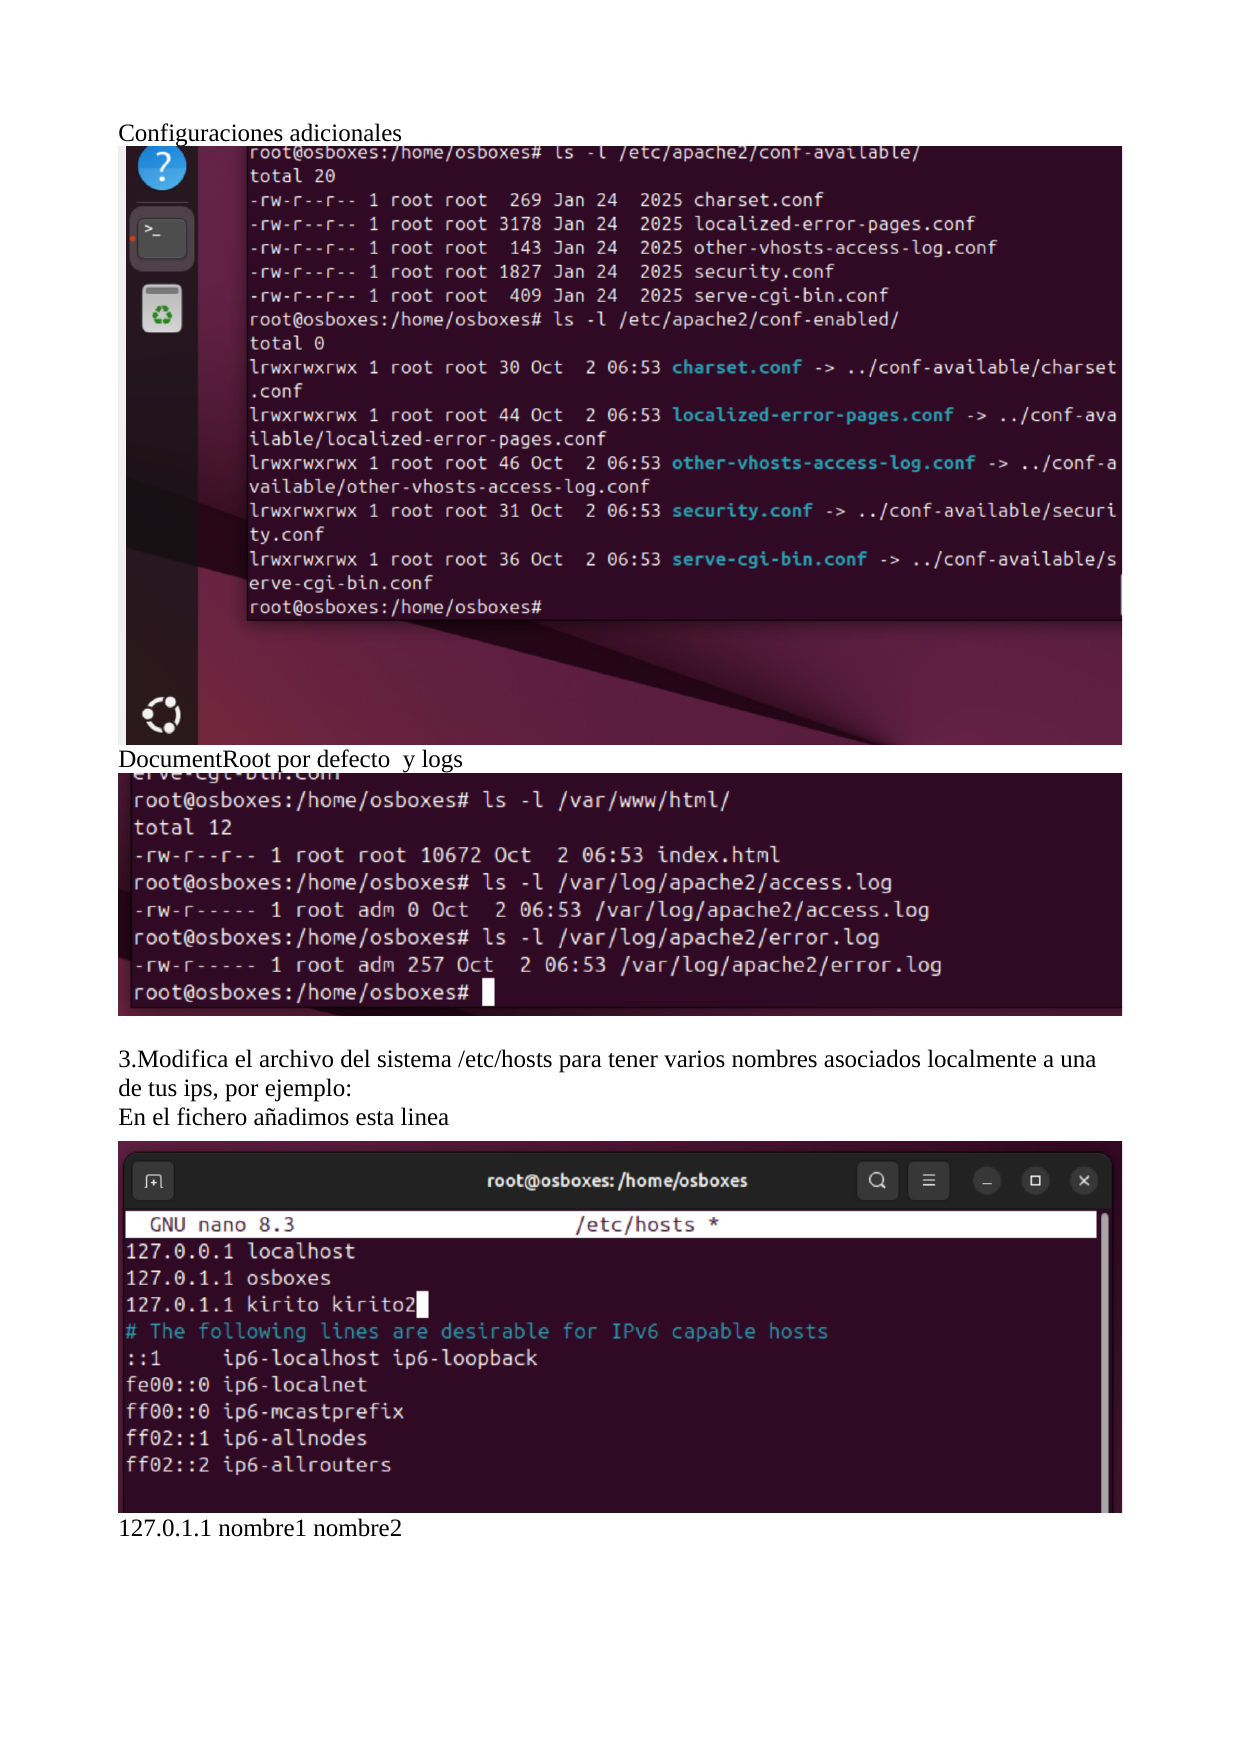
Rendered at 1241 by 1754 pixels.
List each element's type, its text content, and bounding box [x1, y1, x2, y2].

text 127.0.1.1 nombre1 nombre2 [118, 1513, 1122, 1542]
picture [118, 146, 1123, 745]
text En el fichero añadimos esta linea [118, 1102, 1122, 1131]
text DocumentRoot por defecto y logs [118, 745, 1122, 773]
picture [118, 773, 1123, 1016]
text Configuraciones adicionales [118, 118, 1122, 146]
text [118, 1131, 1122, 1141]
text 3.Modifica el archivo del sistema /etc/hosts para tener varios nombres asociados localmente a una de tus ips, por ejemplo: [118, 1044, 1122, 1102]
picture [118, 1141, 1123, 1513]
